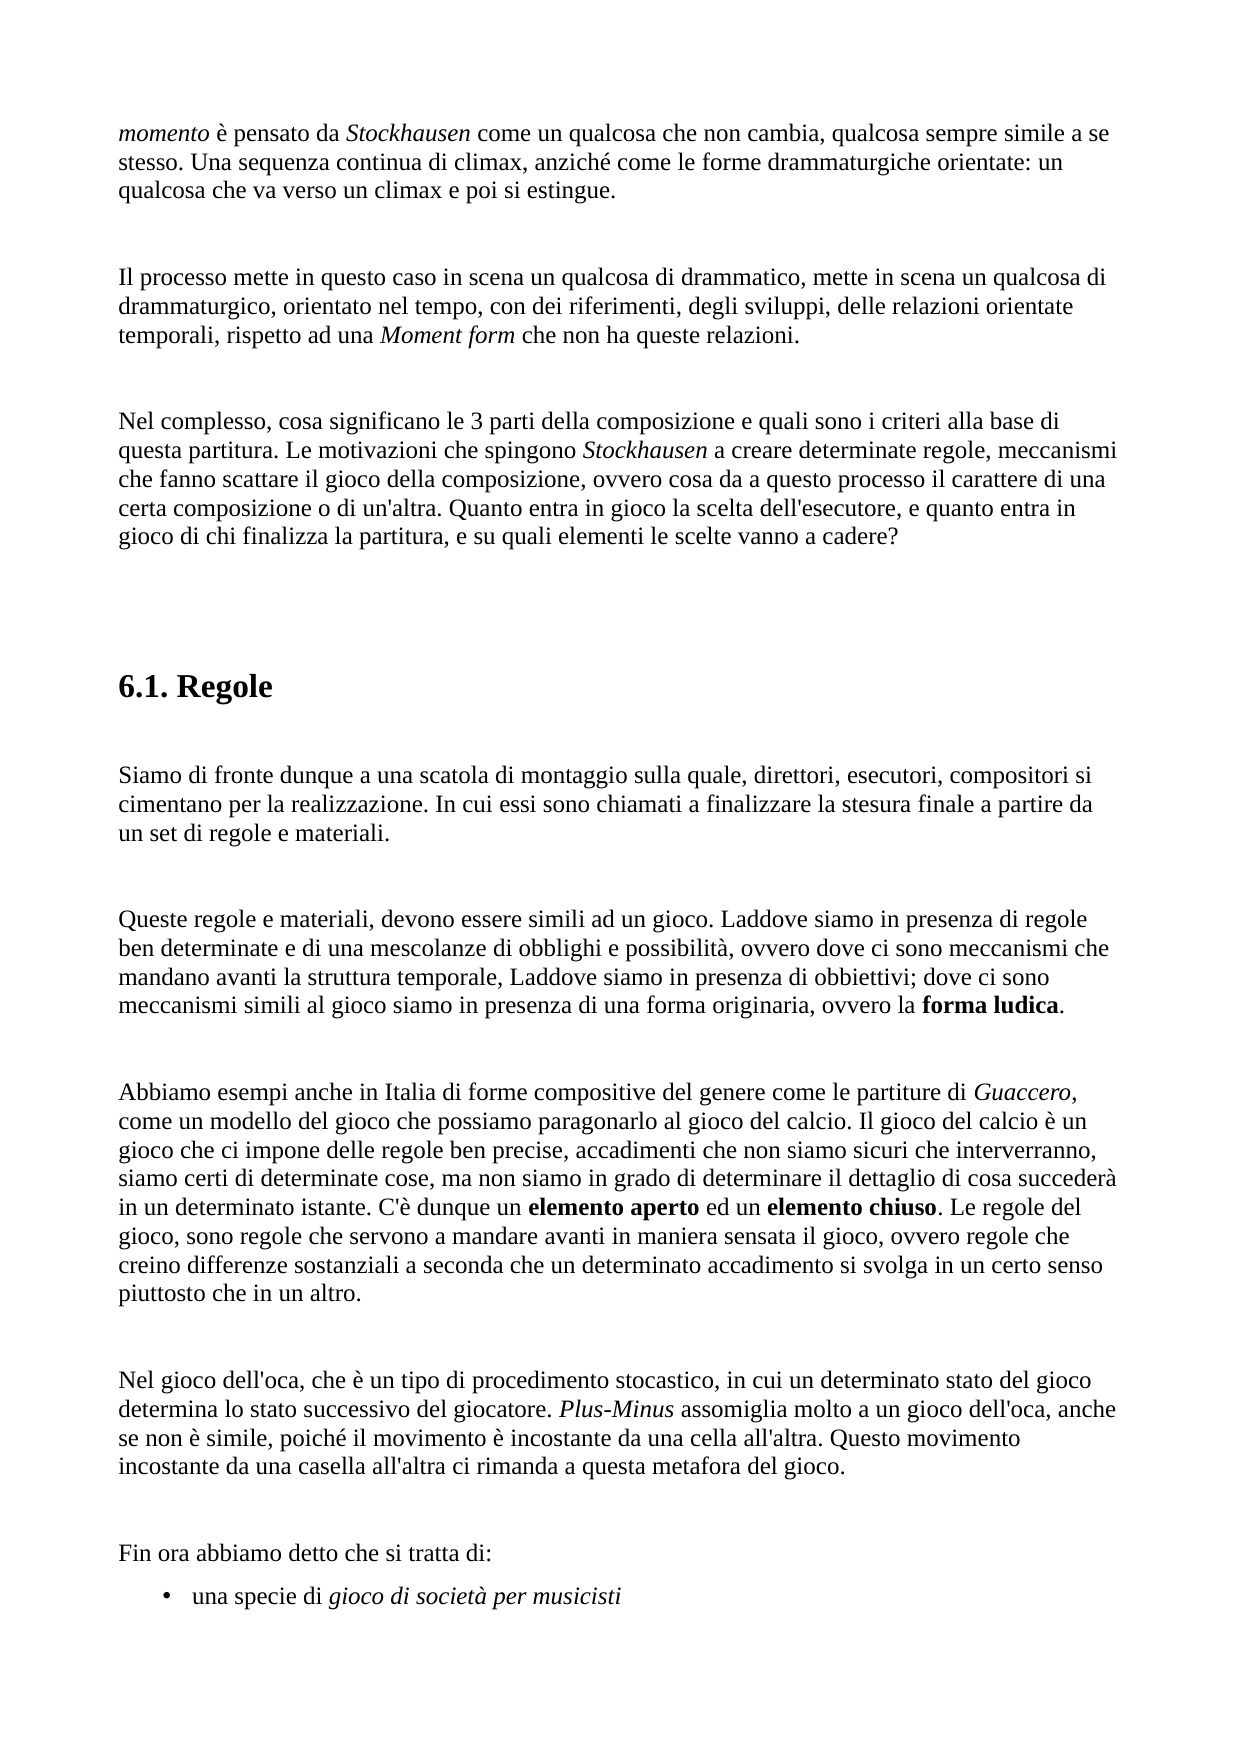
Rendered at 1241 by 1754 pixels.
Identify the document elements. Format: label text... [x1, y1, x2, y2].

text Fin ora abbiamo detto che si tratta di: [118, 1538, 1122, 1567]
subtitle 6.1. Regole [118, 666, 1122, 704]
text momento è pensato da Stockhausen come un qualcosa che non cambia, qualcosa sempre simile a se stesso. Una sequenza continua di climax, anziché come le forme drammaturgiche orientate: un qualcosa che va verso un climax e poi si estingue. [118, 118, 1122, 204]
text Siamo di fronte dunque a una scatola di montaggio sulla quale, direttori, esecutori, compositori si cimentano per la realizzazione. In cui essi sono chiamati a finalizzare la stesura finale a partire da un set di regole e materiali. [118, 760, 1122, 846]
list una specie di gioco di società per musicisti [162, 1581, 1122, 1610]
text Abbiamo esempi anche in Italia di forme compositive del genere come le partiture di Guaccero, come un modello del gioco che possiamo paragonarlo al gioco del calcio. Il gioco del calcio è un gioco che ci impone delle regole ben precise, accadimenti che non siamo sicuri che interverranno, siamo certi di determinate cose, ma non siamo in grado di determinare il dettaglio di cosa succederà in un determinato istante. C'è dunque un elemento aperto ed un elemento chiuso. Le regole del gioco, sono regole che servono a mandare avanti in maniera sensata il gioco, ovvero regole che creino differenze sostanziali a seconda che un determinato accadimento si svolga in un certo senso piuttosto che in un altro. [118, 1077, 1122, 1307]
text Queste regole e materiali, devono essere simili ad un gioco. Laddove siamo in presenza di regole ben determinate e di una mescolanze di obblighi e possibilità, ovvero dove ci sono meccanismi che mandano avanti la struttura temporale, Laddove siamo in presenza di obbiettivi; dove ci sono meccanismi simili al gioco siamo in presenza di una forma originaria, ovvero la forma ludica. [118, 904, 1122, 1019]
text Nel complesso, cosa significano le 3 parti della composizione e quali sono i criteri alla base di questa partitura. Le motivazioni che spingono Stockhausen a creare determinate regole, meccanismi che fanno scattare il gioco della composizione, ovvero cosa da a questo processo il carattere di una certa composizione o di un'altra. Quanto entra in gioco la scelta dell'esecutore, e quanto entra in gioco di chi finalizza la partitura, e su quali elementi le scelte vanno a cadere? [118, 406, 1122, 550]
text Il processo mette in questo caso in scena un qualcosa di drammatico, mette in scena un qualcosa di drammaturgico, orientato nel tempo, con dei riferimenti, degli sviluppi, delle relazioni orientate temporali, rispetto ad una Moment form che non ha queste relazioni. [118, 262, 1122, 348]
text Nel gioco dell'oca, che è un tipo di procedimento stocastico, in cui un determinato stato del gioco determina lo stato successivo del giocatore. Plus-Minus assomiglia molto a un gioco dell'oca, anche se non è simile, poiché il movimento è incostante da una cella all'altra. Questo movimento incostante da una casella all'altra ci rimanda a questa metafora del gioco. [118, 1365, 1122, 1480]
